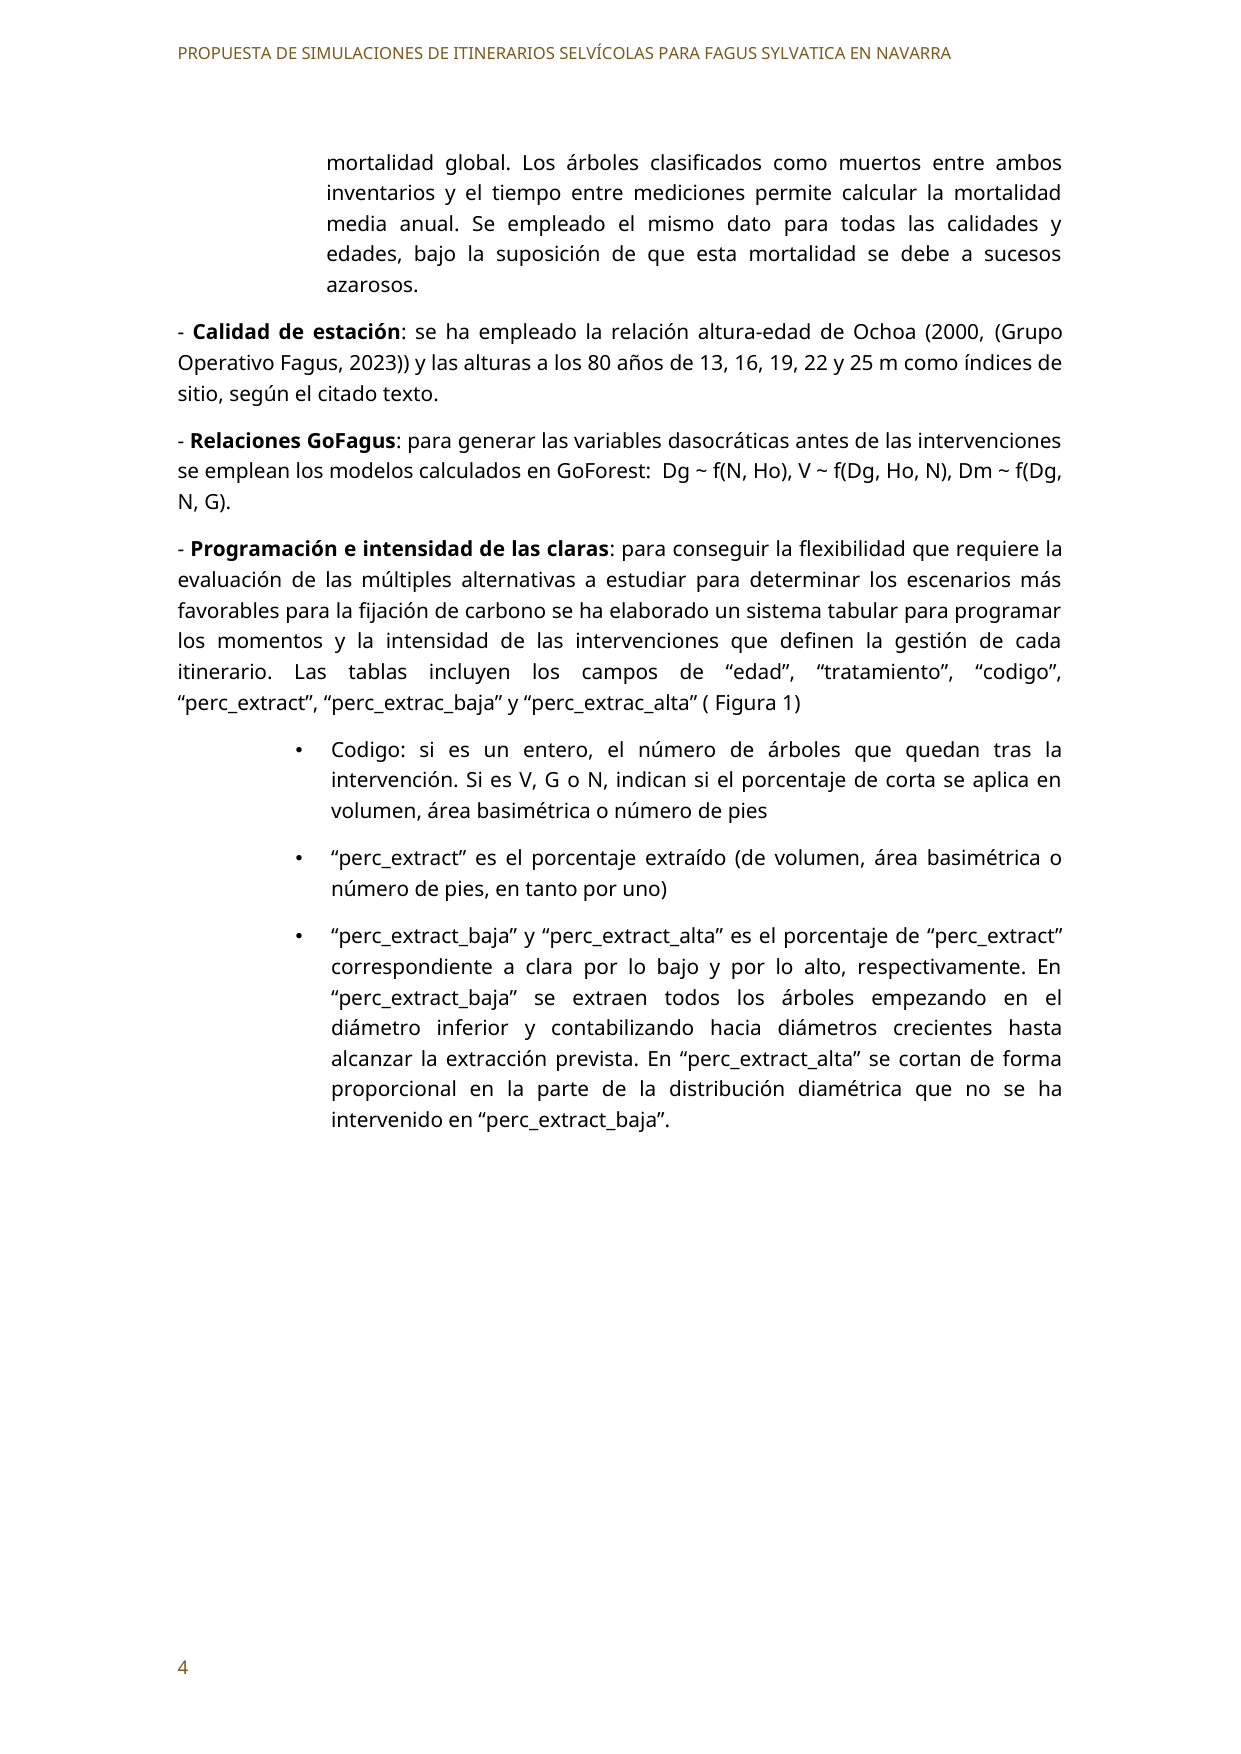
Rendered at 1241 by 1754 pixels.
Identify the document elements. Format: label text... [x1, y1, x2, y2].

list Codigo: si es un entero, el número de árboles que quedan tras la intervención. Si es V, G o N, indican si el porcentaje de corta se aplica en volumen, área basimétrica o número de pies [295, 735, 1063, 824]
list “perc_extract” es el porcentaje extraído (de volumen, área basimétrica o número de pies, en tanto por uno) [295, 843, 1063, 902]
list mortalidad global. Los árboles clasificados como muertos entre ambos inventarios y el tiempo entre mediciones permite calcular la mortalidad media anual. Se empleado el mismo dato para todas las calidades y edades, bajo la suposición de que esta mortalidad se debe a sucesos azarosos. [288, 148, 1063, 298]
text - Calidad de estación: se ha empleado la relación altura-edad de Ochoa (2000, (Grupo Operativo Fagus, 2023)) y las alturas a los 80 años de 13, 16, 19, 22 y 25 m como índices de sitio, según el citado texto. [177, 317, 1063, 407]
text - Relaciones GoFagus: para generar las variables dasocráticas antes de las intervenciones se emplean los modelos calculados en GoForest: Dg ~ f(N, Ho), V ~ f(Dg, Ho, N), Dm ~ f(Dg, N, G). [177, 426, 1063, 516]
list “perc_extract_baja” y “perc_extract_alta” es el porcentaje de “perc_extract” correspondiente a clara por lo bajo y por lo alto, respectivamente. En “perc_extract_baja” se extraen todos los árboles empezando en el diámetro inferior y contabilizando hacia diámetros crecientes hasta alcanzar la extracción prevista. En “perc_extract_alta” se cortan de forma proporcional en la parte de la distribución diamétrica que no se ha intervenido en “perc_extract_baja”. [295, 921, 1063, 1133]
text - Programación e intensidad de las claras: para conseguir la flexibilidad que requiere la evaluación de las múltiples alternativas a estudiar para determinar los escenarios más favorables para la fijación de carbono se ha elaborado un sistema tabular para programar los momentos y la intensidad de las intervenciones que definen la gestión de cada itinerario. Las tablas incluyen los campos de “edad”, “tratamiento”, “codigo”, “perc_extract”, “perc_extrac_baja” y “perc_extrac_alta” ( Figura 1) [177, 534, 1063, 716]
